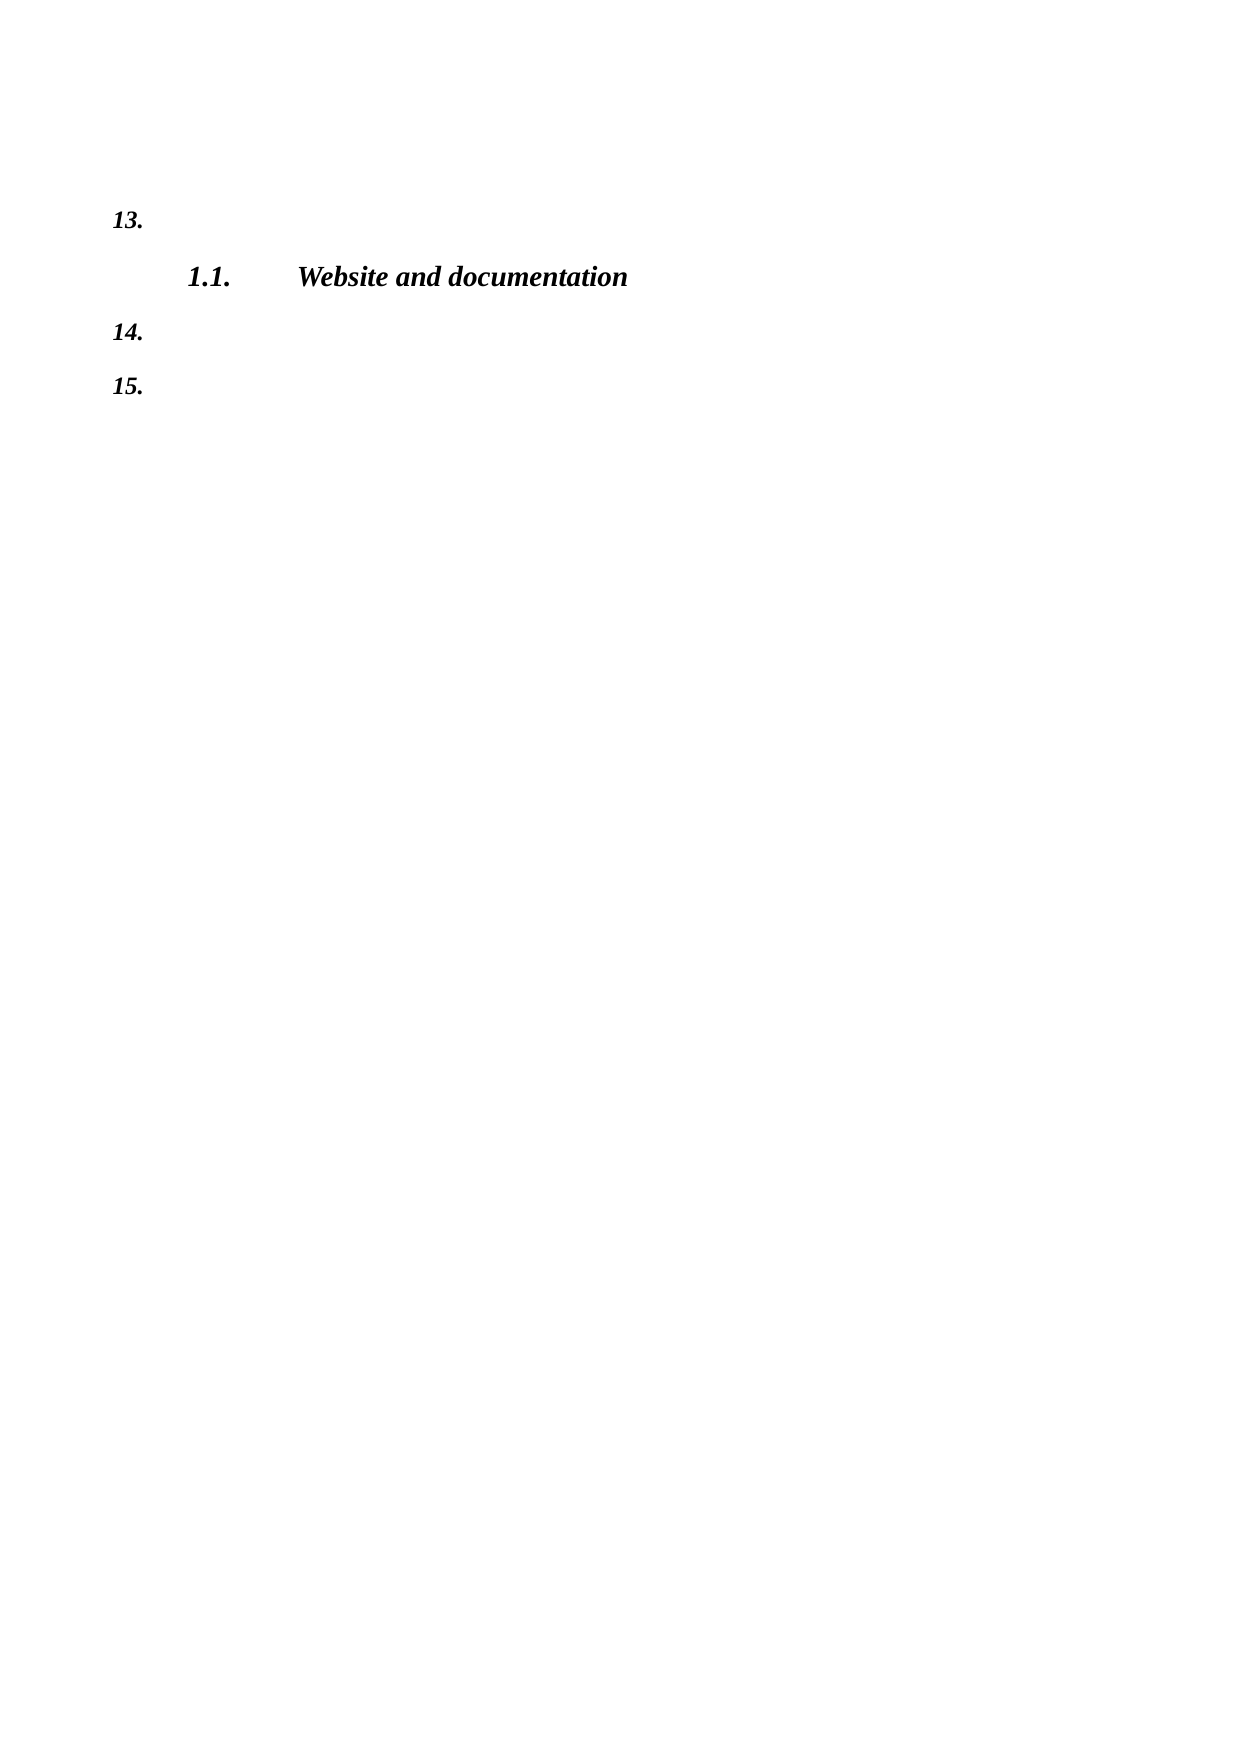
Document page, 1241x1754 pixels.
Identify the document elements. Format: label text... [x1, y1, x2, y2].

subtitle Website and documentation [187, 259, 1165, 292]
